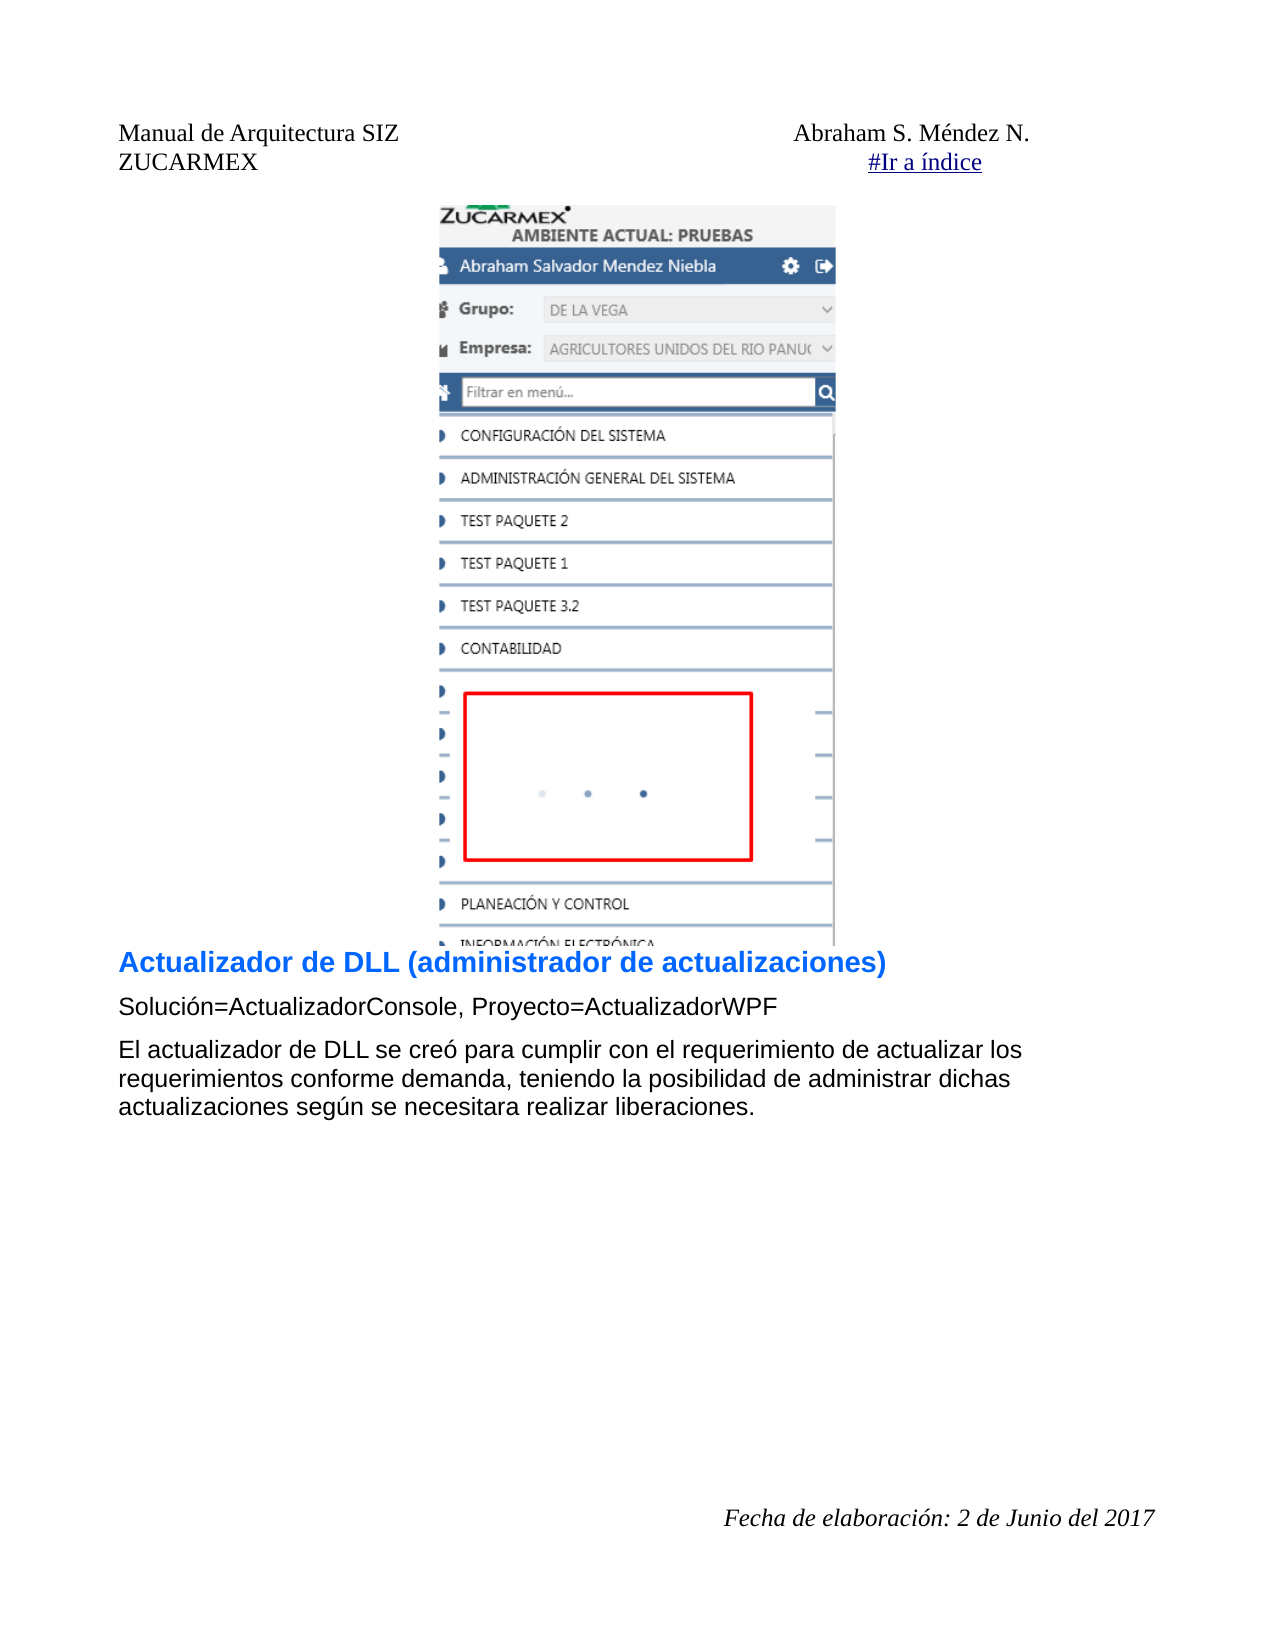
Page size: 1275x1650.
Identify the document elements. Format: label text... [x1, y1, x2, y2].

text Actualizador de DLL (administrador de actualizaciones) [118, 801, 1157, 979]
text Solución=ActualizadorConsole, Proyecto=ActualizadorWPF [118, 992, 1157, 1020]
picture [439, 205, 836, 946]
text El actualizador de DLL se creó para cumplir con el requerimiento de actualizar los requerimientos conforme demanda, teniendo la posibilidad de administrar dichas actualizaciones según se necesitara realizar liberaciones. [118, 1035, 1157, 1121]
